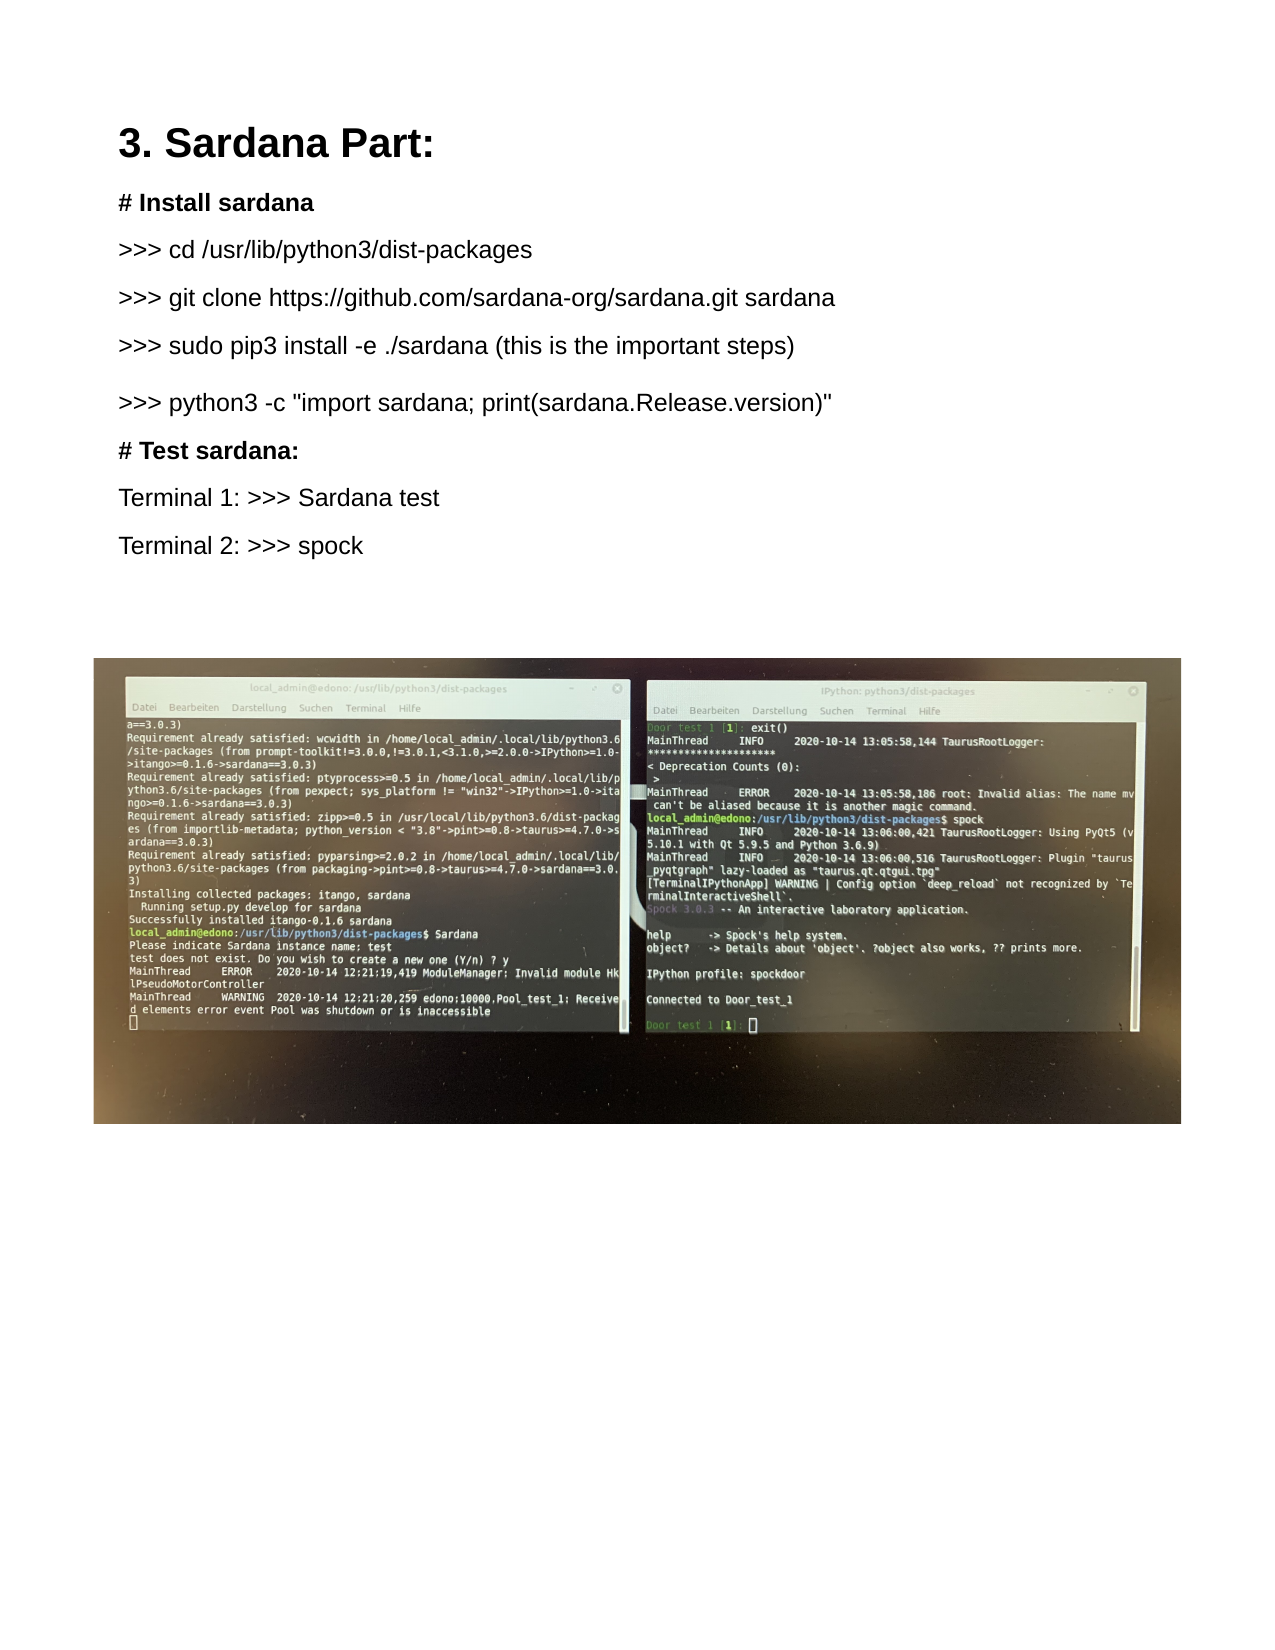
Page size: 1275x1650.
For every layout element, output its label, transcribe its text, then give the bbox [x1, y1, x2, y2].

text 3. Sardana Part: [118, 118, 1157, 166]
text >>> cd /usr/lib/python3/dist-packages [118, 235, 1157, 264]
text Terminal 1: >>> Sardana test [118, 483, 1157, 512]
text # Test sardana: [118, 436, 1157, 464]
text >>> python3 -c "import sardana; print(sardana.Release.version)" [118, 388, 1157, 417]
text >>> sudo pip3 install -e ./sardana (this is the important steps) [118, 331, 1157, 359]
text Terminal 2: >>> spock [118, 531, 1157, 560]
text # Install sardana [118, 188, 1157, 217]
text >>> git clone https://github.com/sardana-org/sardana.git sardana [118, 283, 1157, 312]
